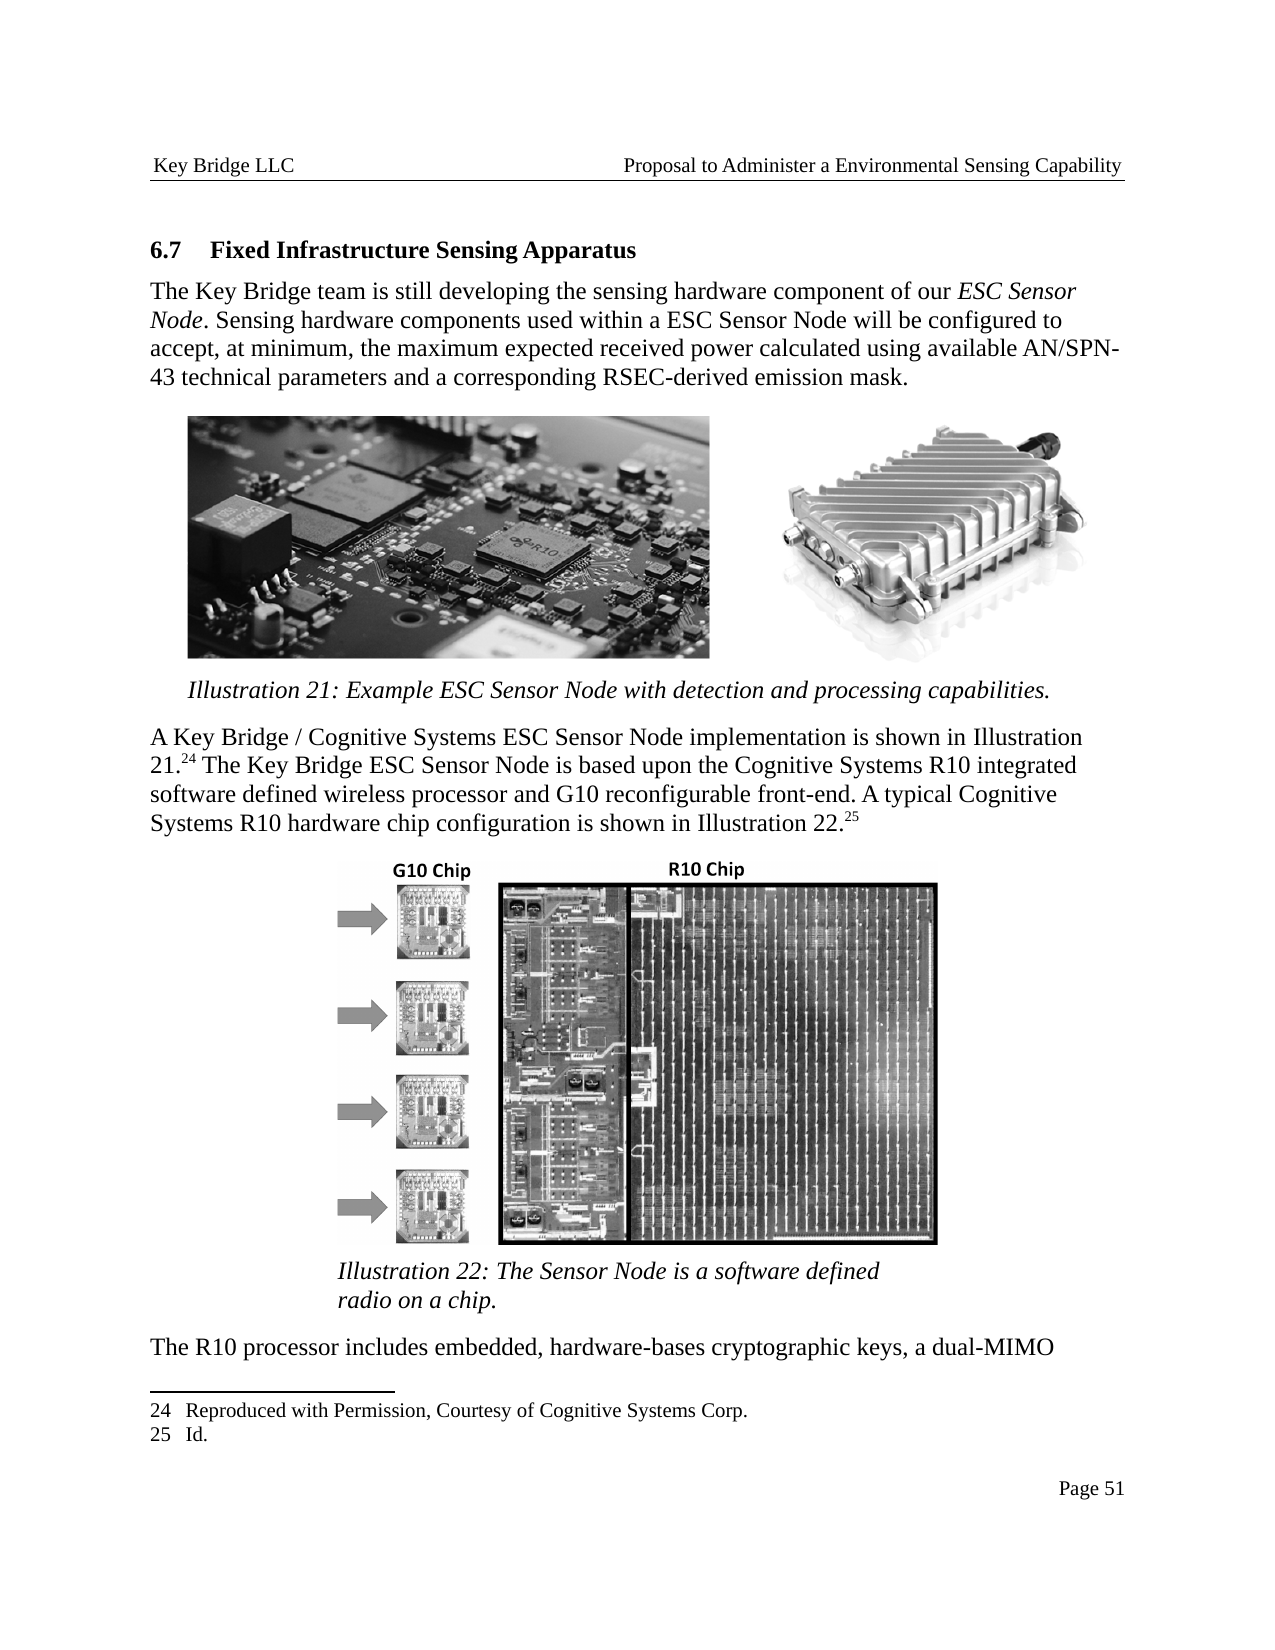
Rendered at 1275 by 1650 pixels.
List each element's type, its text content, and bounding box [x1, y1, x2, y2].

text Illustration 22: The Sensor Node is a software defined radio on a chip. [337, 1245, 937, 1314]
text Id. [150, 1422, 1125, 1446]
picture [187, 416, 1088, 663]
subtitle Fixed Infrastructure Sensing Apparatus [150, 235, 1125, 263]
text Illustration 21: Example ESC Sensor Node with detection and processing capabilities. [187, 663, 1087, 704]
text The R10 processor includes embedded, hardware-bases cryptographic keys, a dual-MIMO [150, 849, 1125, 1361]
text The Key Bridge team is still developing the sensing hardware component of our ESC Sensor Node. Sensing hardware components used within a ESC Sensor Node will be configured to accept, at minimum, the maximum expected received power calculated using available AN/SPN-43 technical parameters and a corresponding RSEC-derived emission mask. [150, 276, 1125, 391]
text A Key Bridge / Cognitive Systems ESC Sensor Node implementation is shown in Illustration 21. The Key Bridge ESC Sensor Node is based upon the Cognitive Systems R10 integrated software defined wireless processor and G10 reconfigurable front-end. A typical Cognitive Systems R10 hardware chip configuration is shown in Illustration 22. [150, 403, 1125, 837]
picture [337, 861, 938, 1245]
text Reproduced with Permission, Courtesy of Cognitive Systems Corp. [150, 1398, 1125, 1422]
